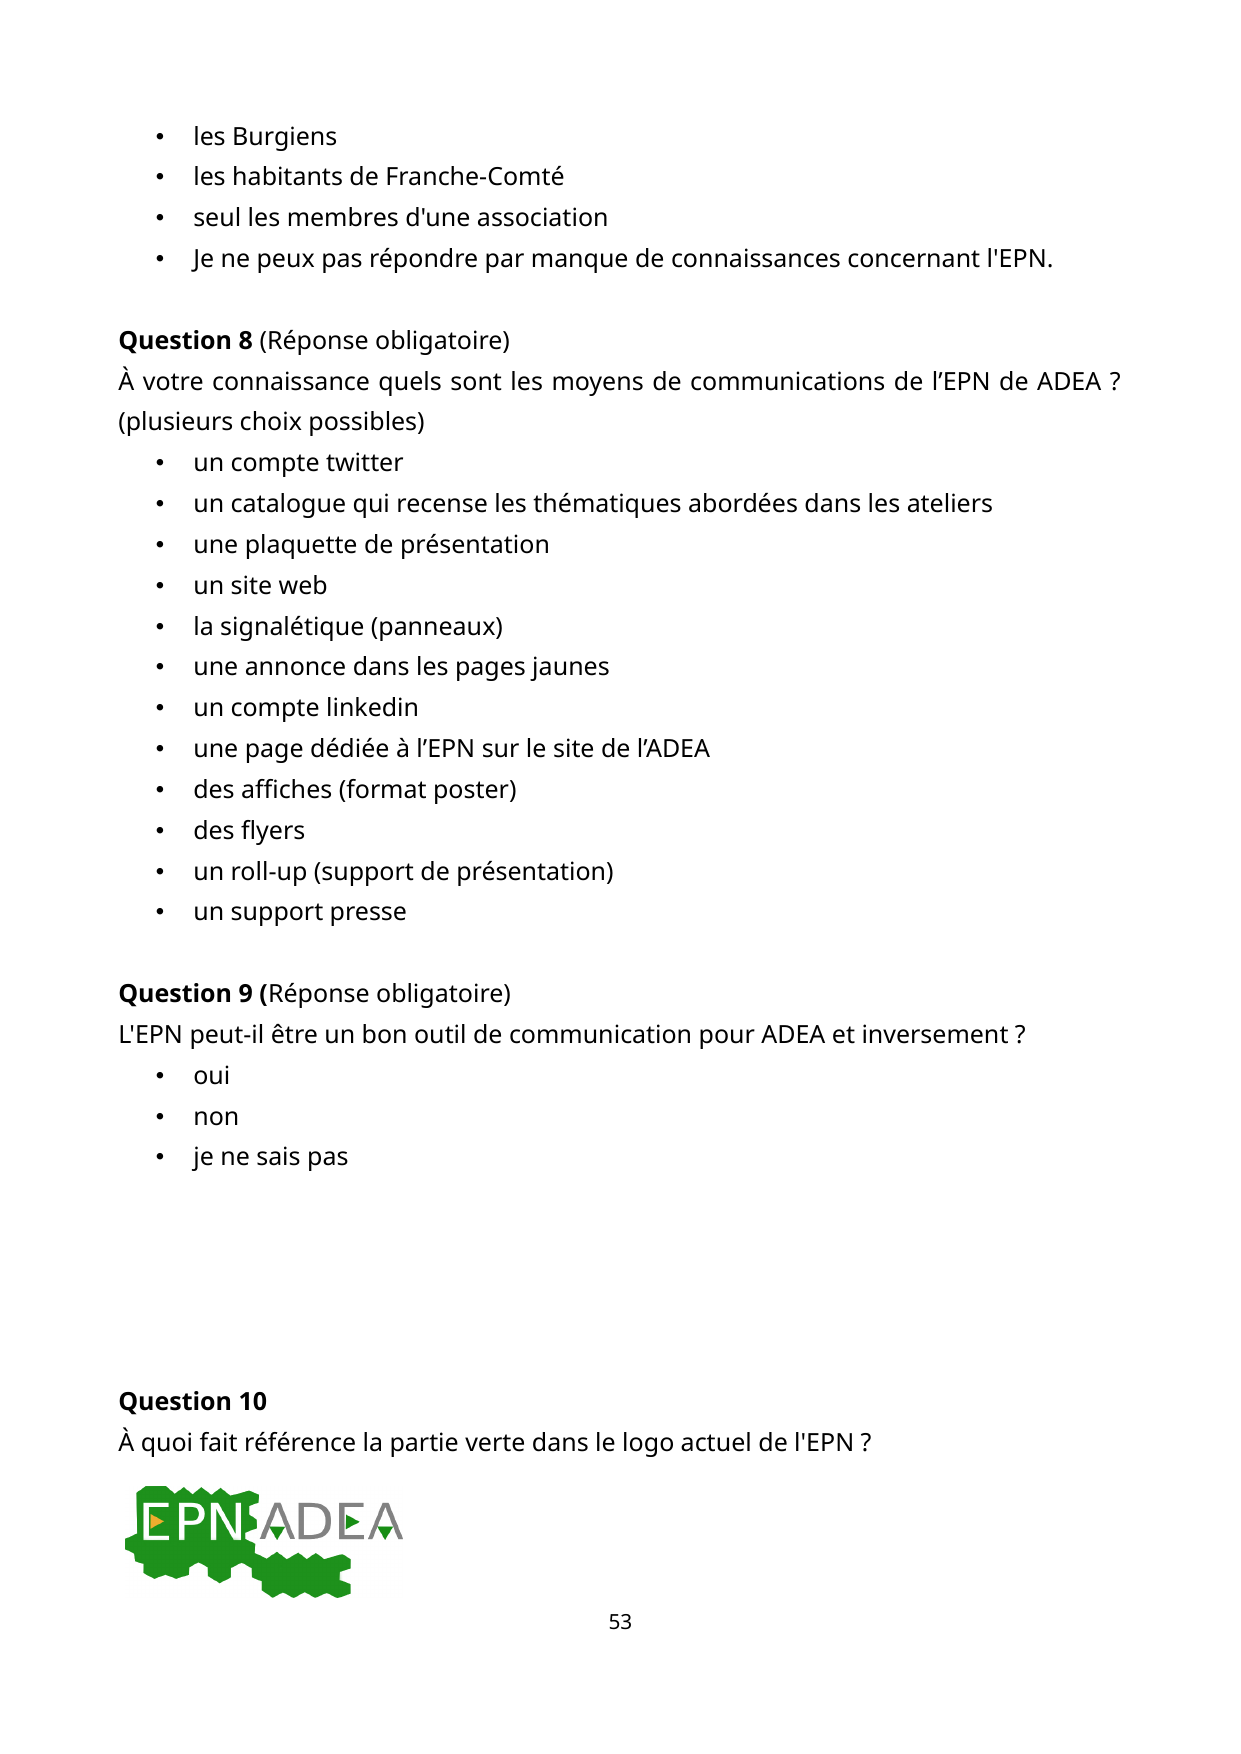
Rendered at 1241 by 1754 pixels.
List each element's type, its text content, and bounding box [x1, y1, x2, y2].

list les Burgiens [156, 118, 1122, 152]
list une page dédiée à l’EPN sur le site de l’ADEA [156, 731, 1122, 765]
list les habitants de Franche-Comté [156, 159, 1122, 193]
list je ne sais pas [156, 1139, 1122, 1173]
text À quoi fait référence la partie verte dans le logo actuel de l'EPN ? [118, 1425, 1122, 1459]
list un roll-up (support de présentation) [156, 853, 1122, 887]
text Question 10 [118, 1384, 1122, 1418]
list seul les membres d'une association [156, 200, 1122, 234]
list un compte linkedin [156, 690, 1122, 724]
picture [125, 1486, 403, 1598]
text Question 9 (Réponse obligatoire) [118, 976, 1122, 1010]
list des affiches (format poster) [156, 771, 1122, 806]
list la signalétique (panneaux) [156, 608, 1122, 642]
text Question 8 (Réponse obligatoire) [118, 322, 1122, 356]
list Je ne peux pas répondre par manque de connaissances concernant l'EPN. [156, 241, 1122, 275]
list un site web [156, 567, 1122, 601]
list une annonce dans les pages jaunes [156, 649, 1122, 683]
list des flyers [156, 812, 1122, 846]
list un catalogue qui recense les thématiques abordées dans les ateliers [156, 486, 1122, 520]
list un compte twitter [156, 445, 1122, 479]
list un support presse [156, 894, 1122, 928]
list non [156, 1098, 1122, 1132]
list une plaquette de présentation [156, 526, 1122, 561]
text L'EPN peut-il être un bon outil de communication pour ADEA et inversement ? [118, 1016, 1122, 1051]
text À votre connaissance quels sont les moyens de communications de l’EPN de ADEA ? (plusieurs choix possibles) [118, 363, 1122, 438]
list oui [156, 1057, 1122, 1091]
